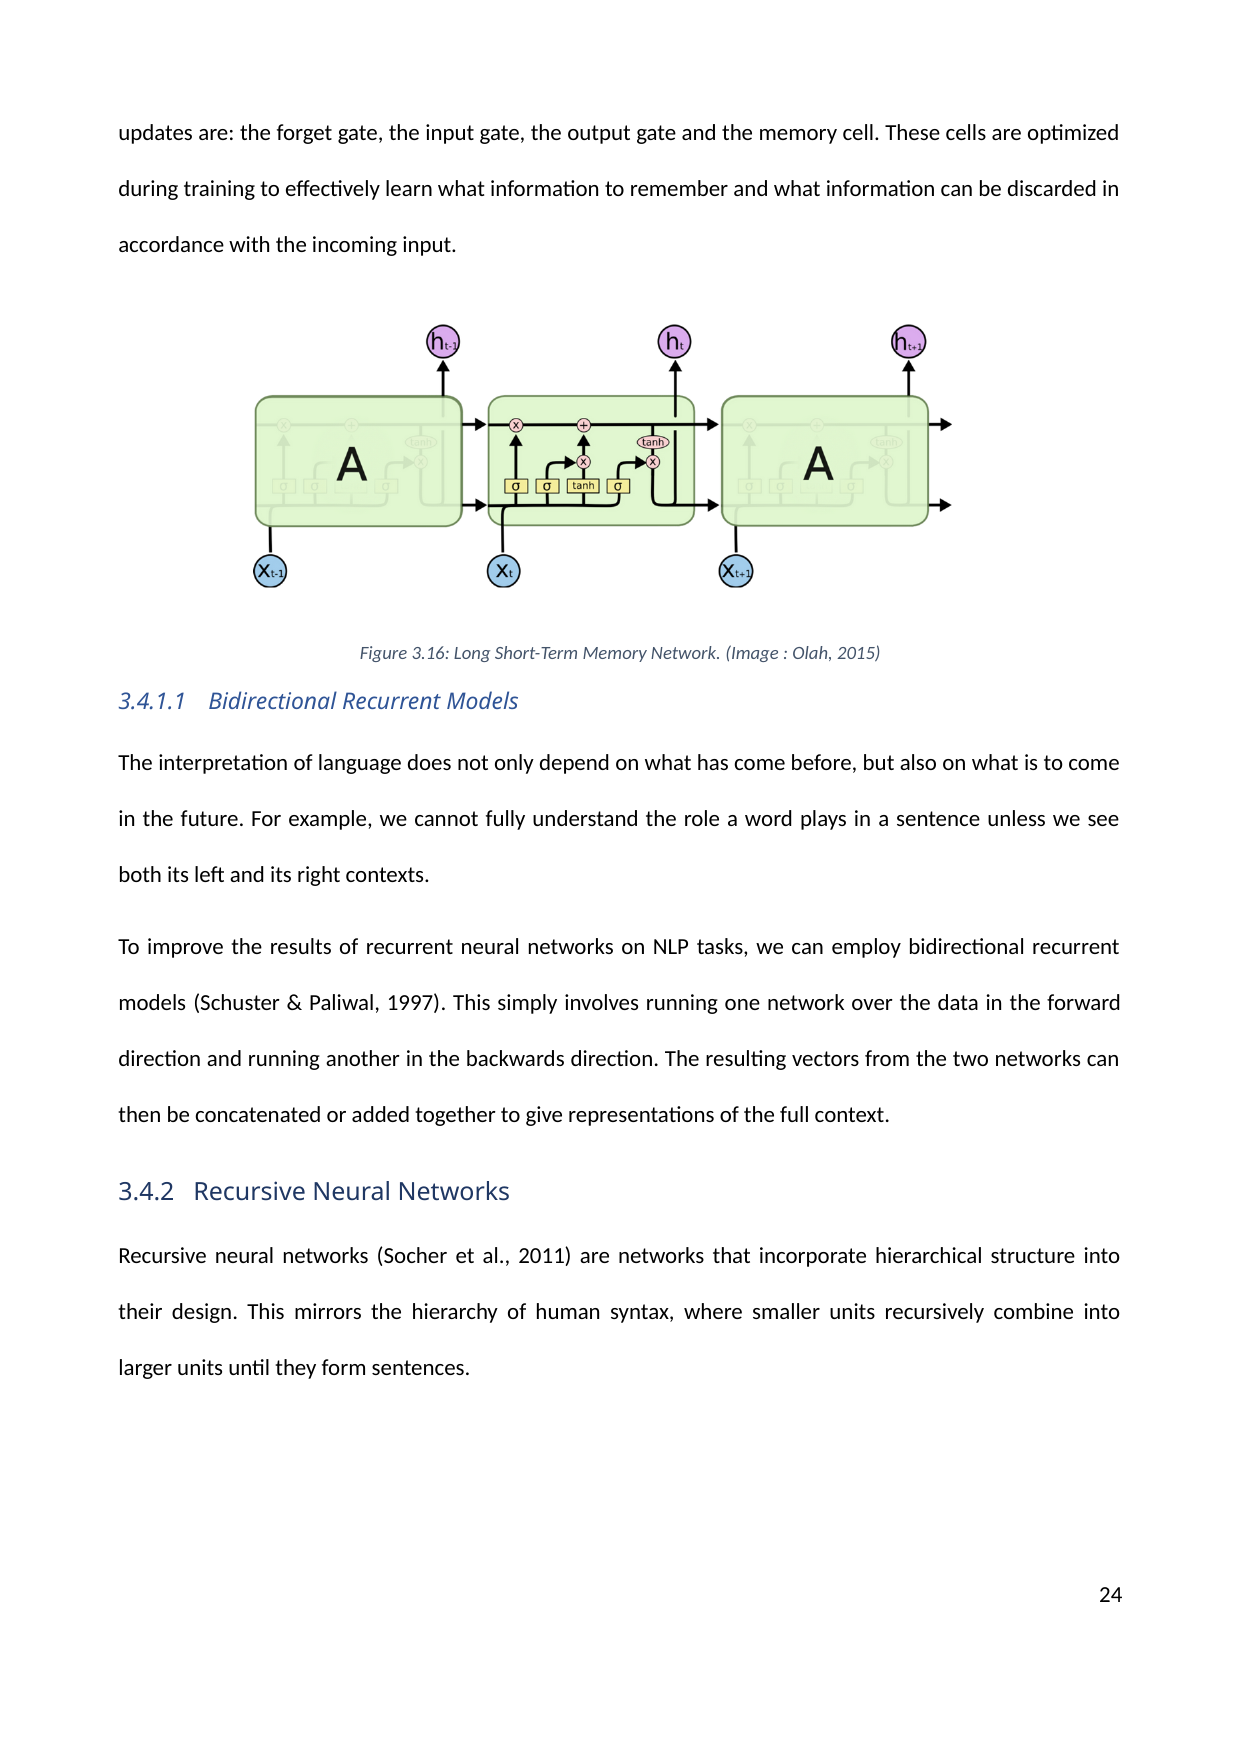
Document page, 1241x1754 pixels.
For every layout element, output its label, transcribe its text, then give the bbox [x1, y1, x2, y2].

text The interpretation of language does not only depend on what has come before, but also on what is to come in the future. For example, we cannot fully understand the role a word plays in a sentence unless we see both its left and its right contexts. [118, 748, 1122, 888]
text The most popular of these gated networks is known as a Long Short-Term memory cell (LSTM – [ CITATION hochreiter1997long \l 3084 ]). This network contains four types of neural cells which determine which updates should be made to the two information highways passing through the network, the cell state (the black arrows passing through the top of the cells in Figure 3.11) and the hidden state (the black errors passing through the bottom of the cells in Figure 3.11). The four gates within an LSTM cell which control the updates are: the forget gate, the input gate, the output gate and the memory cell. These cells are optimized during training to effectively learn what information to remember and what information can be discarded in accordance with the incoming input. [118, 118, 1122, 258]
subtitle Bidirectional Recurrent Models [118, 685, 1122, 716]
picture [227, 302, 1013, 596]
text Recursive neural networks (Socher et al., 2011) are networks that incorporate hierarchical structure into their design. This mirrors the hierarchy of human syntax, where smaller units recursively combine into larger units until they form sentences. [118, 1241, 1122, 1382]
text To improve the results of recurrent neural networks on NLP tasks, we can employ bidirectional recurrent models [ CITATION schuster1997bidirectional \l 3084 ]. This simply involves running one network over the data in the forward direction and running another in the backwards direction. The resulting vectors from the two networks can then be concatenated or added together to give representations of the full context. [118, 932, 1122, 1129]
text Figure 3.16: Long Short-Term Memory Network. (Image : Olah, 2015) [118, 641, 1122, 664]
subtitle Recursive Neural Networks [118, 1173, 1122, 1207]
